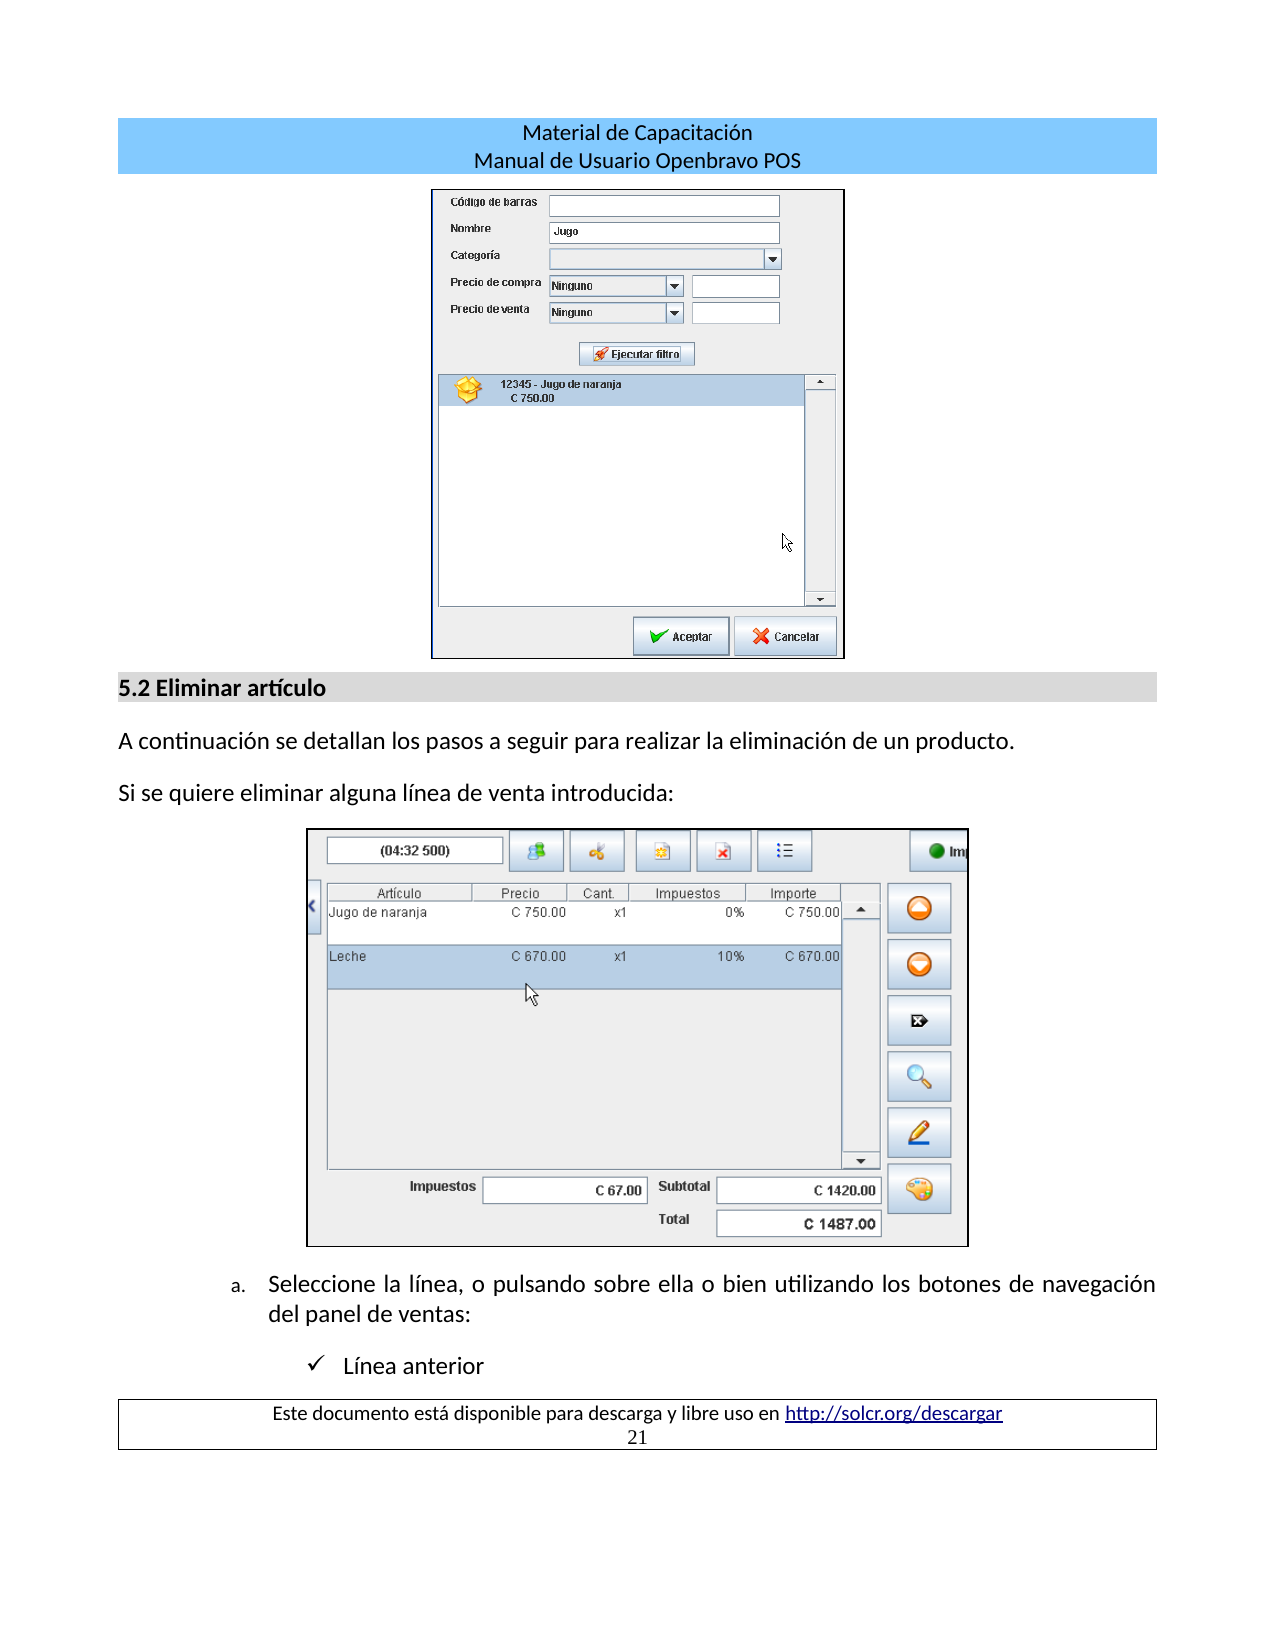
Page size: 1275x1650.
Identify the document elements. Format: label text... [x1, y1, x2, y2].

text A continuación se detallan los pasos a seguir para realizar la eliminación de un producto. [118, 725, 1157, 756]
list Seleccione la línea, o pulsando sobre ella o bien utilizando los botones de navegación del panel de ventas: [231, 1268, 1157, 1329]
subtitle 5.2 Eliminar artículo [118, 672, 1157, 702]
list Línea anterior [306, 1350, 1157, 1380]
text Si se quiere eliminar alguna línea de venta introducida: [118, 777, 1157, 807]
